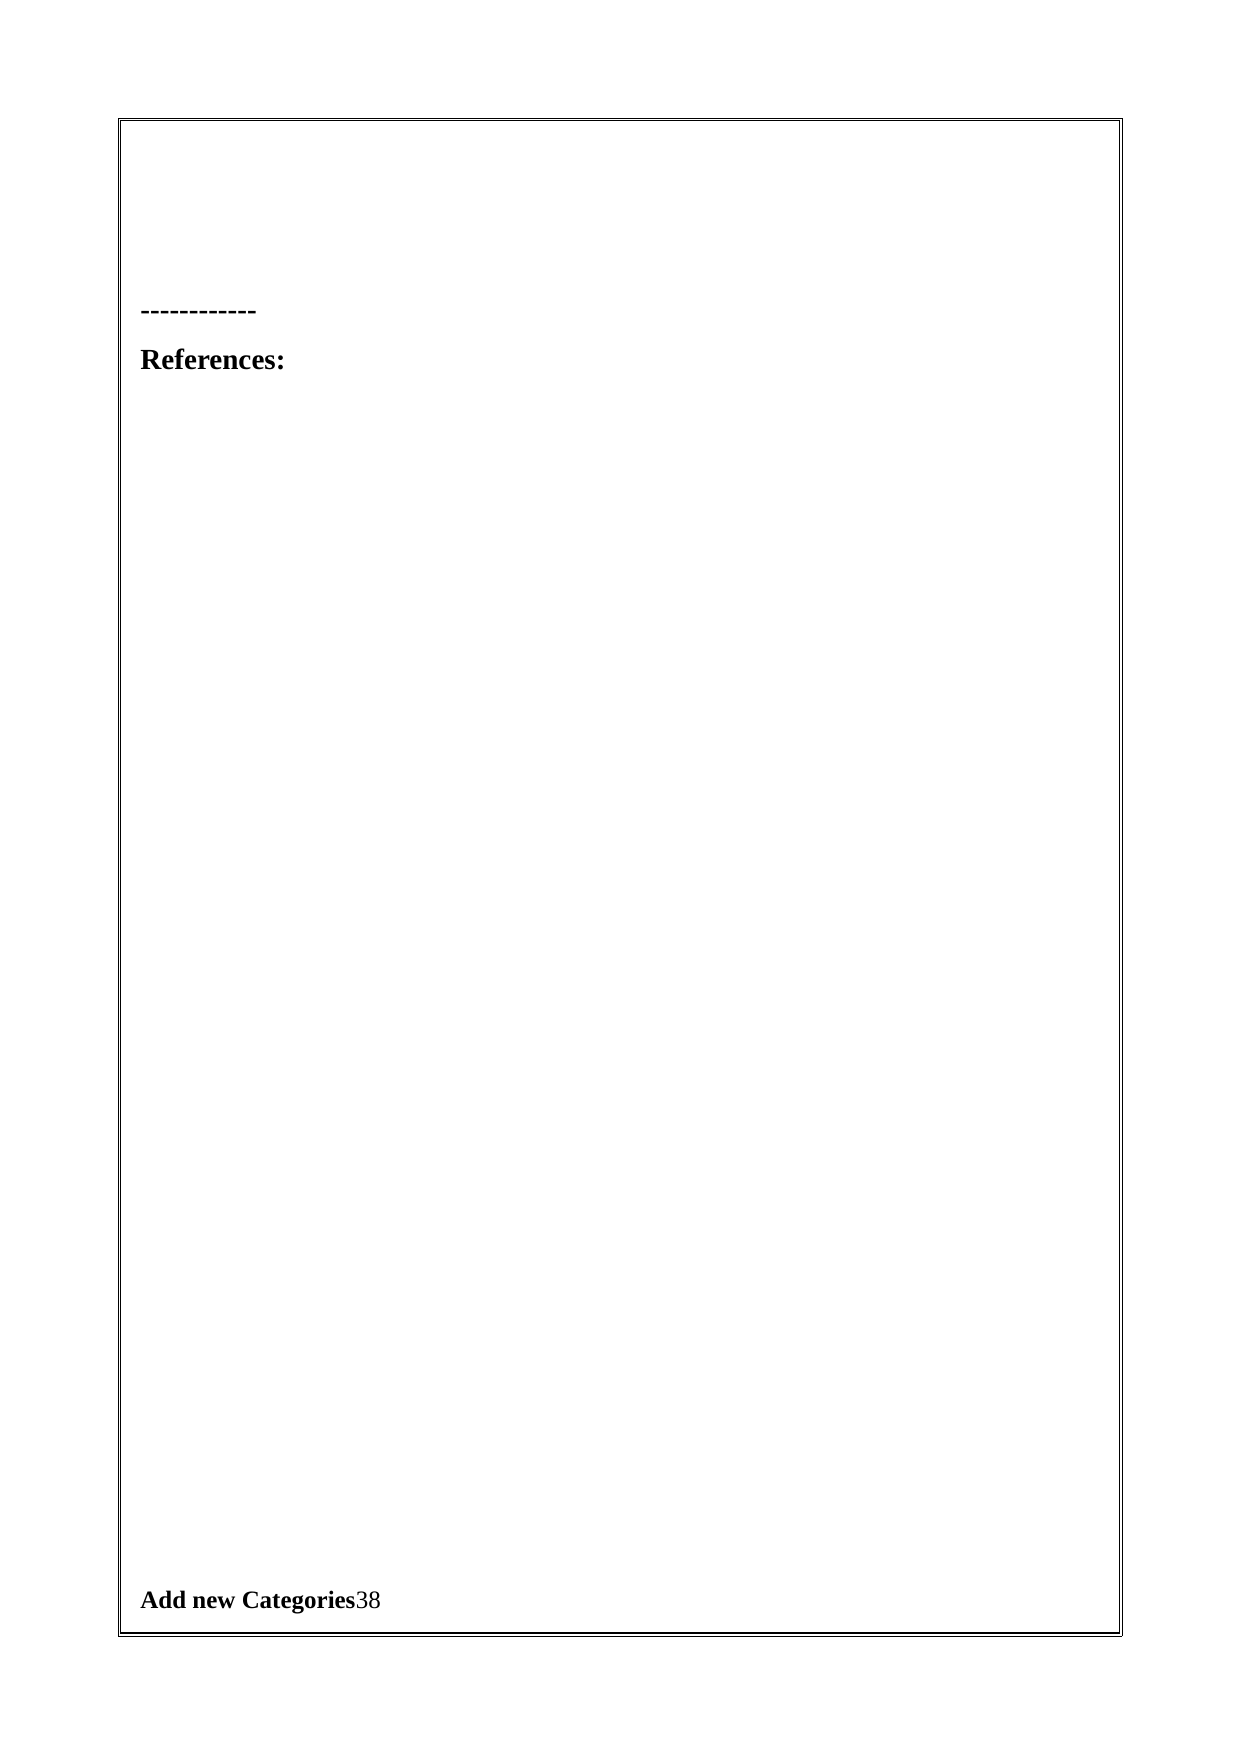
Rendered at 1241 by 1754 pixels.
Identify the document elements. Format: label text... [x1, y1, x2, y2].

text ------------ [140, 292, 1100, 325]
text References: [140, 342, 1100, 376]
